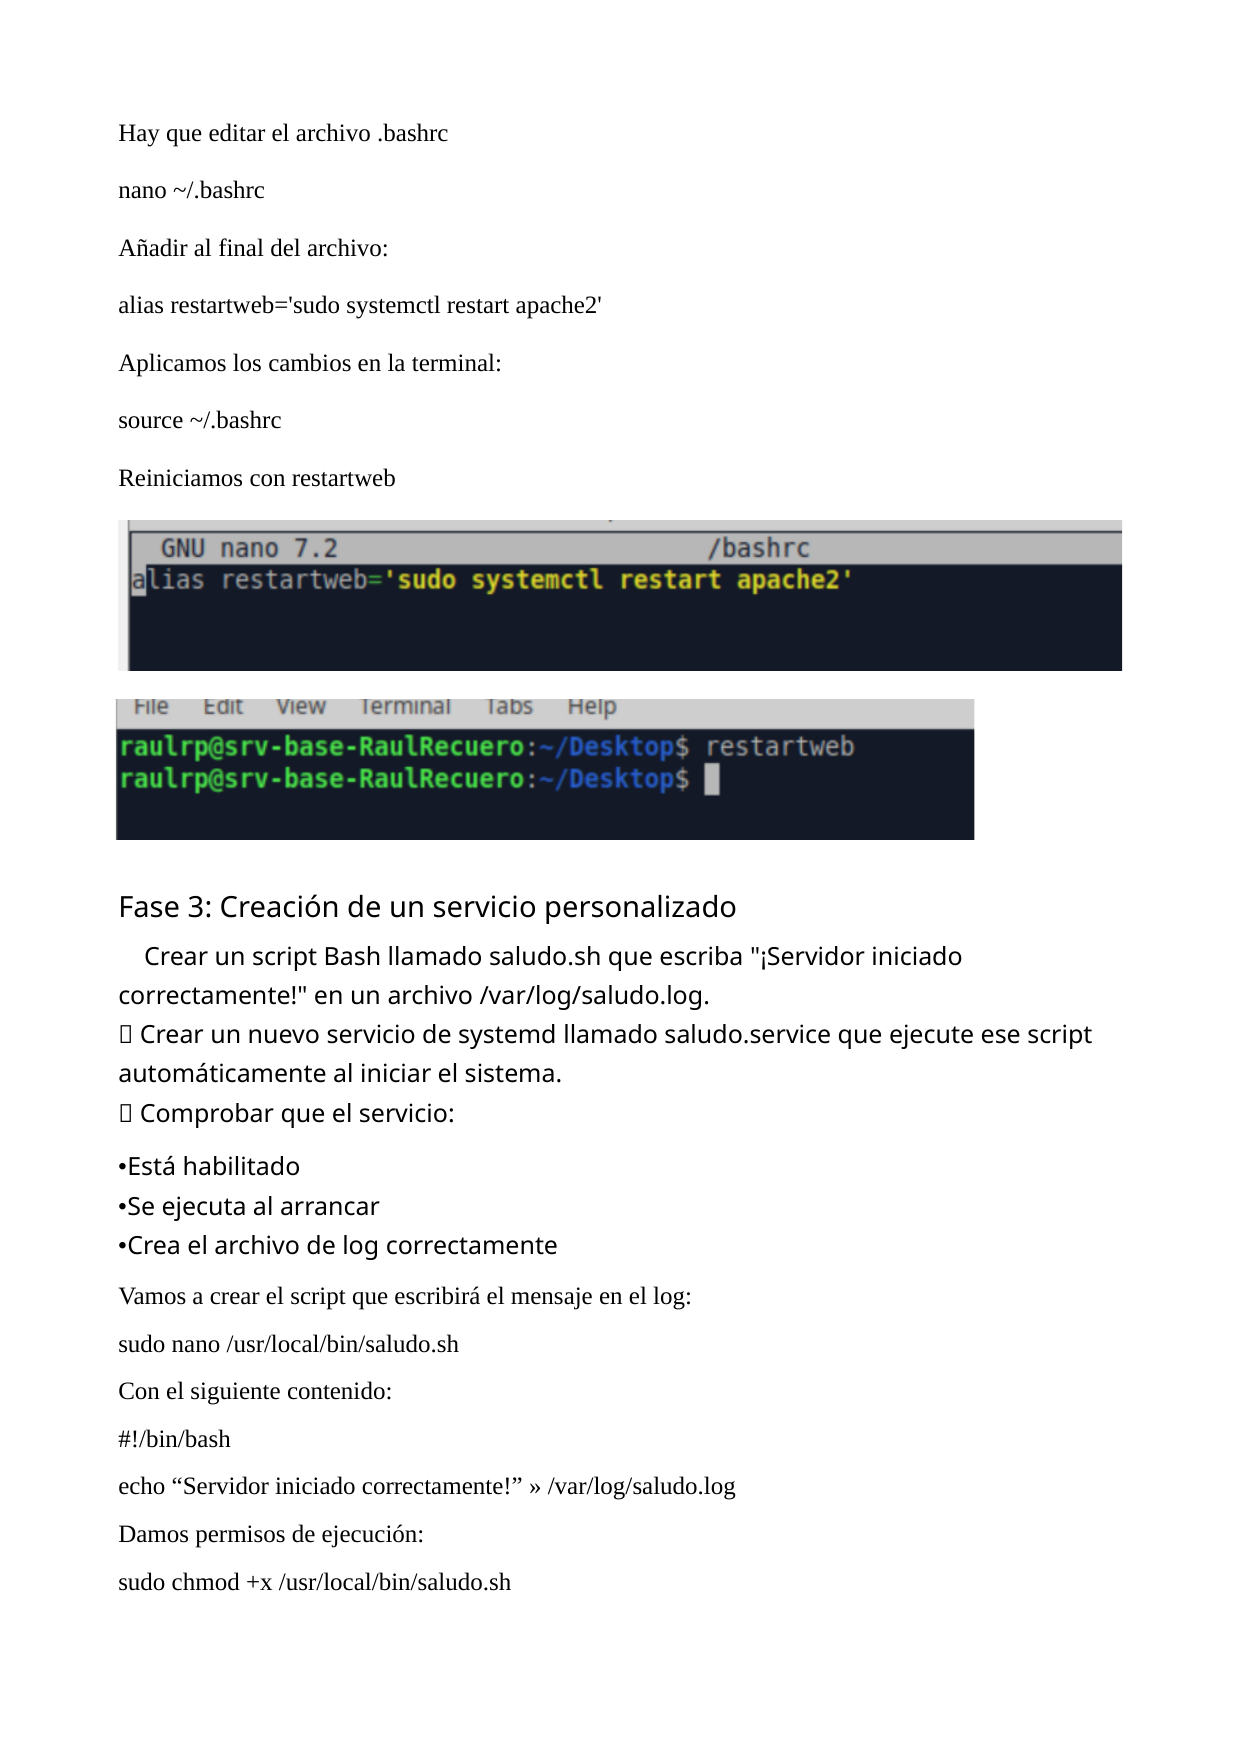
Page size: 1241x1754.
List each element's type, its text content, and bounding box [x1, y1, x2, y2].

text nano ~/.bashrc [118, 176, 1122, 204]
list Se ejecuta al arrancar [118, 1188, 1122, 1222]
text source ~/.bashrc [118, 406, 1122, 434]
text alias restartweb='sudo systemctl restart apache2' [118, 291, 1122, 319]
text Damos permisos de ejecución: [118, 1519, 1122, 1548]
text echo “Servidor iniciado correctamente!” » /var/log/saludo.log [118, 1471, 1122, 1500]
text Reiniciamos con restartweb [118, 463, 1122, 492]
text Con el siguiente contenido: [118, 1376, 1122, 1405]
text #!/bin/bash [118, 1424, 1122, 1453]
text Añadir al final del archivo: [118, 233, 1122, 262]
list Vamos a crear el script que escribirá el mensaje en el log: [118, 1281, 1122, 1310]
text sudo chmod +x /usr/local/bin/saludo.sh [118, 1567, 1122, 1595]
list Está habilitado [118, 1149, 1122, 1183]
text Hay que editar el archivo .bashrc [118, 118, 1122, 147]
subtitle Fase 3: Creación de un servicio personalizado [118, 886, 1122, 926]
picture [118, 520, 1123, 671]
text ✅ Crear un script Bash llamado saludo.sh que escriba "¡Servidor iniciado correctamente!" en un archivo /var/log/saludo.log. ✅ Crear un nuevo servicio de systemd llamado saludo.service que ejecute ese script automáticamente al iniciar el sistema. ✅ Comprobar que el servicio: [118, 938, 1122, 1129]
picture [115, 699, 975, 840]
text sudo nano /usr/local/bin/saludo.sh [118, 1329, 1122, 1357]
list Crea el archivo de log correctamente [118, 1227, 1122, 1261]
text Aplicamos los cambios en la terminal: [118, 348, 1122, 377]
